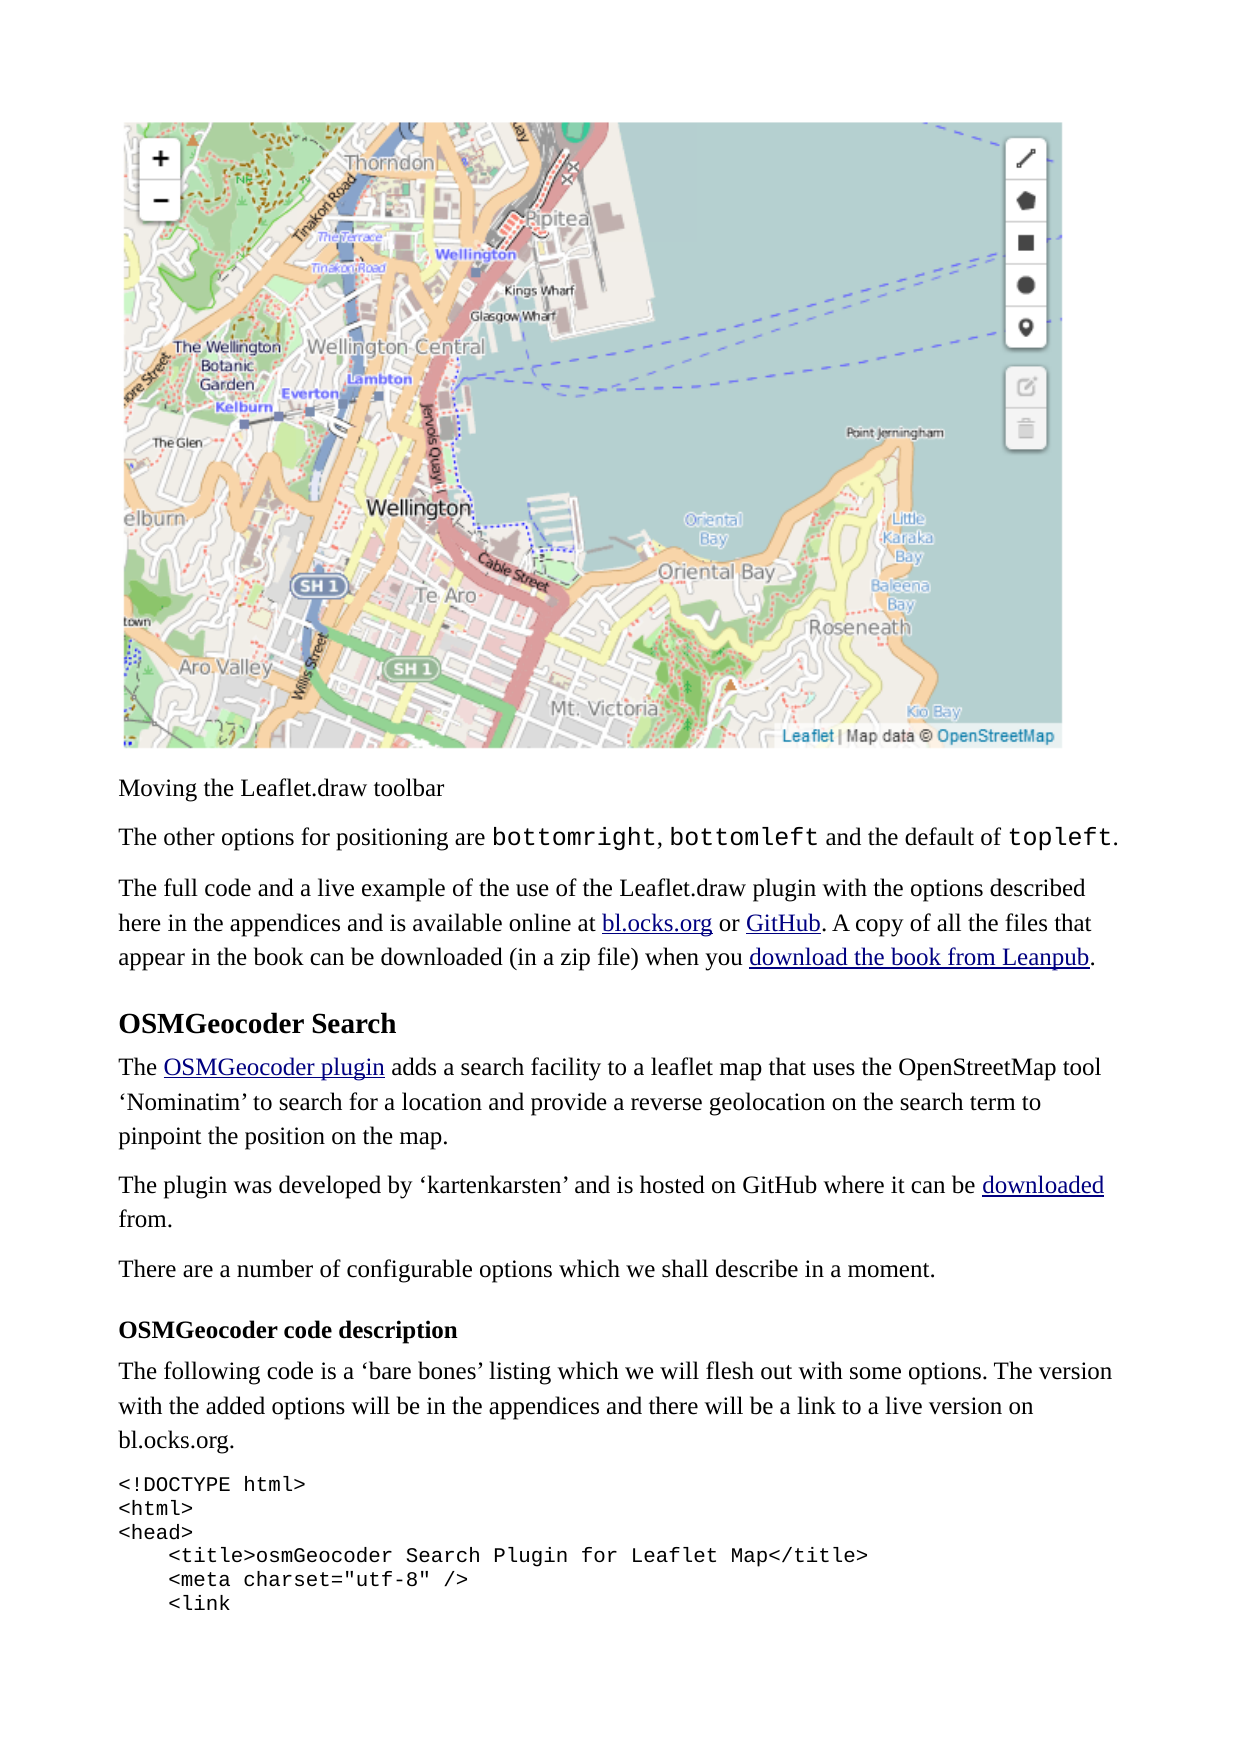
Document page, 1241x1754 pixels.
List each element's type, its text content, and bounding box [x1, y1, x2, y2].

subtitle OSMGeocoder code description [118, 1315, 1122, 1344]
text <title>osmGeocoder Search Plugin for Leaflet Map</title> [118, 1545, 1122, 1569]
text The following code is a ‘bare bones’ listing which we will flesh out with some options. The version with the added options will be in the appendices and there will be a link to a live version on bl.ocks.org. [118, 1356, 1122, 1454]
text The other options for positioning are bottomright, bottomleft and the default of topleft. [118, 822, 1122, 853]
text <html> [118, 1498, 1122, 1522]
text Moving the Leaflet.draw toolbar [118, 773, 1122, 802]
text <!DOCTYPE html> [118, 1474, 1122, 1498]
text The full code and a live example of the use of the Leaflet.draw plugin with the options described here in the appendices and is available online at bl.ocks.org or GitHub. A copy of all the files that appear in the book can be downloaded (in a zip file) when you download the book from Leanpub. [118, 873, 1122, 971]
text <link [118, 1593, 1122, 1616]
subtitle OSMGeocoder Search [118, 1006, 1122, 1039]
text The OSMGeocoder plugin adds a search facility to a leaflet map that uses the OpenStreetMap tool ‘Nominatim’ to search for a location and provide a reverse geolocation on the search term to pinpoint the position on the map. [118, 1052, 1122, 1150]
text <head> [118, 1522, 1122, 1545]
picture [118, 118, 1067, 753]
text The plugin was developed by ‘kartenkarsten’ and is hosted on GitHub where it can be downloaded from. [118, 1170, 1122, 1233]
text <meta charset="utf-8" /> [118, 1569, 1122, 1593]
text There are a number of configurable options which we shall describe in a moment. [118, 1254, 1122, 1282]
